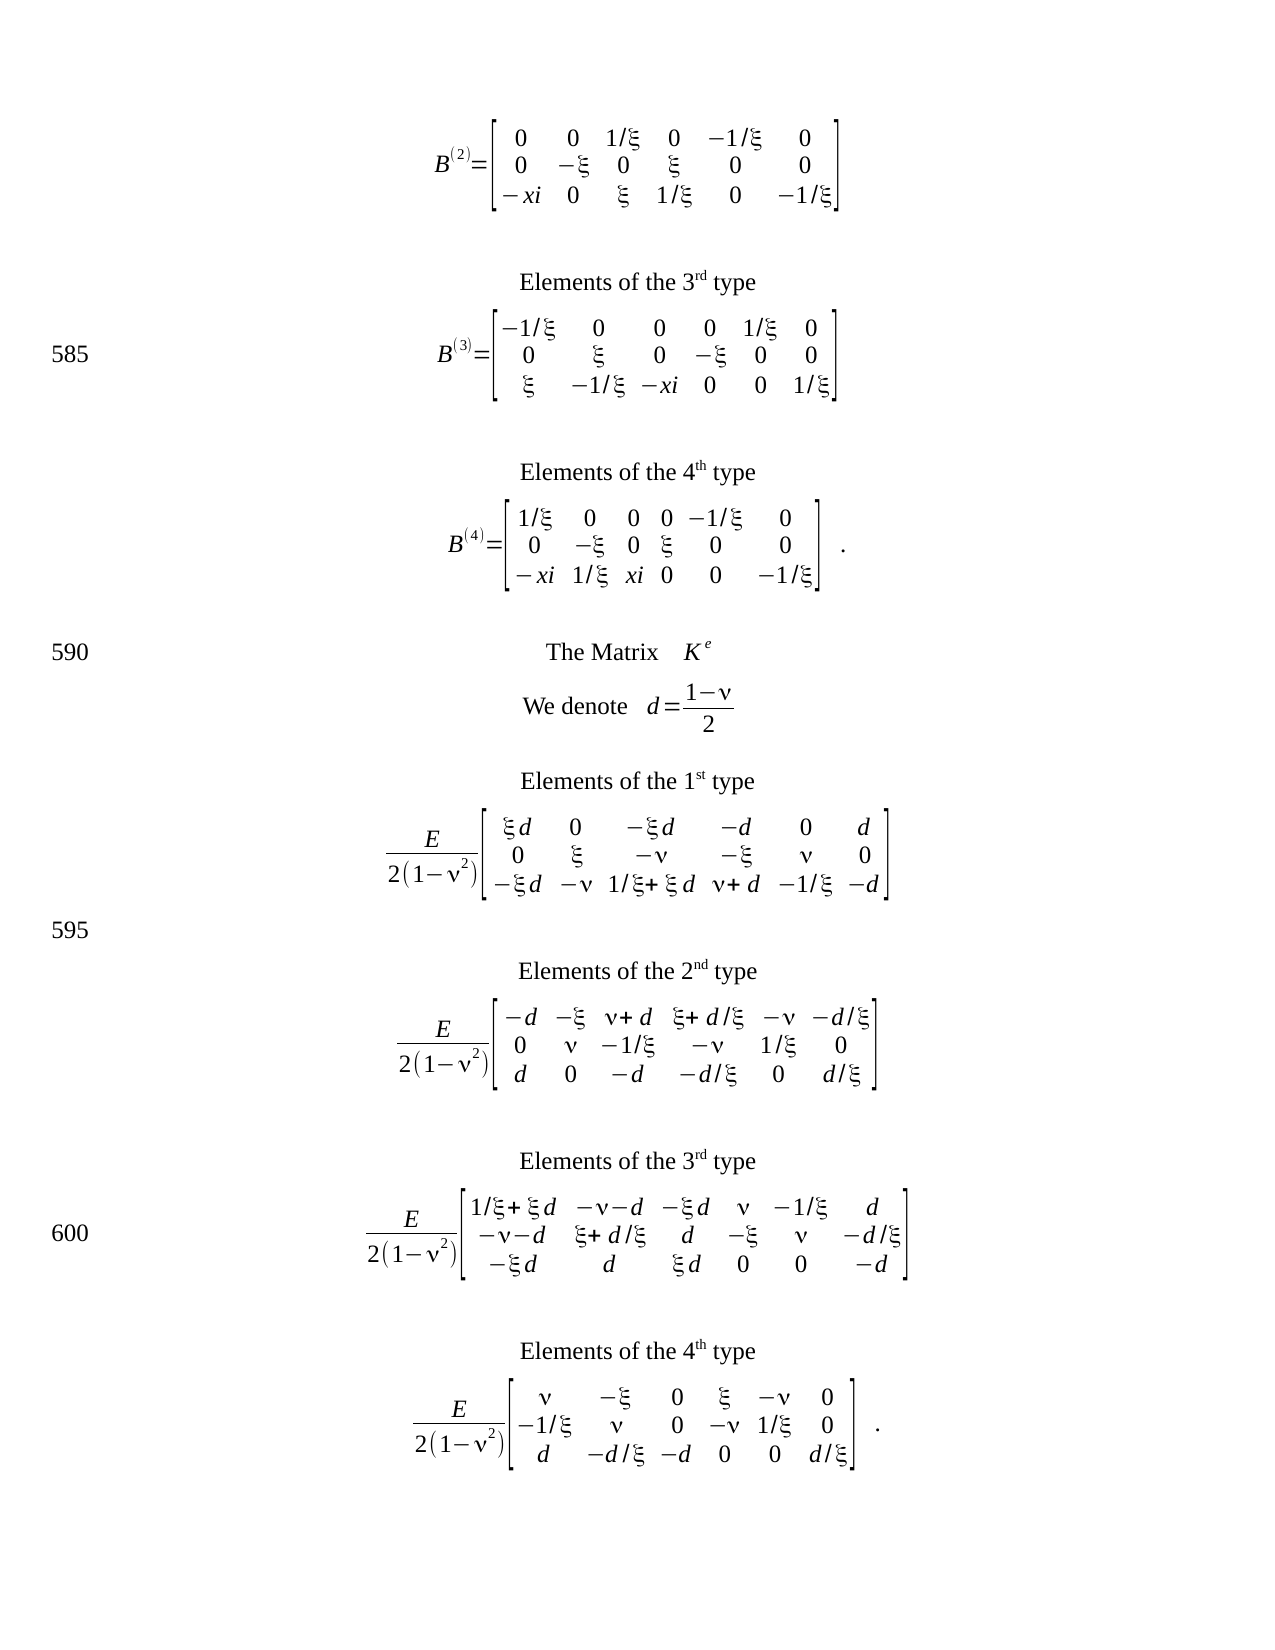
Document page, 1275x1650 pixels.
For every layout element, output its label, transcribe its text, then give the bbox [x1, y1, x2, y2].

text Elements of the 4th type [118, 457, 1157, 486]
text Elements of the 3rd type [118, 267, 1157, 296]
text Elements of the 2nd type [118, 956, 1157, 985]
text We denote [118, 678, 1157, 737]
text Elements of the 4th type [118, 1336, 1157, 1365]
text . [118, 1377, 1157, 1472]
text Elements of the 1st type [118, 766, 1157, 795]
text The Matrix [118, 634, 1157, 666]
text . [118, 498, 1157, 593]
text Elements of the 3rd type [118, 1146, 1157, 1175]
